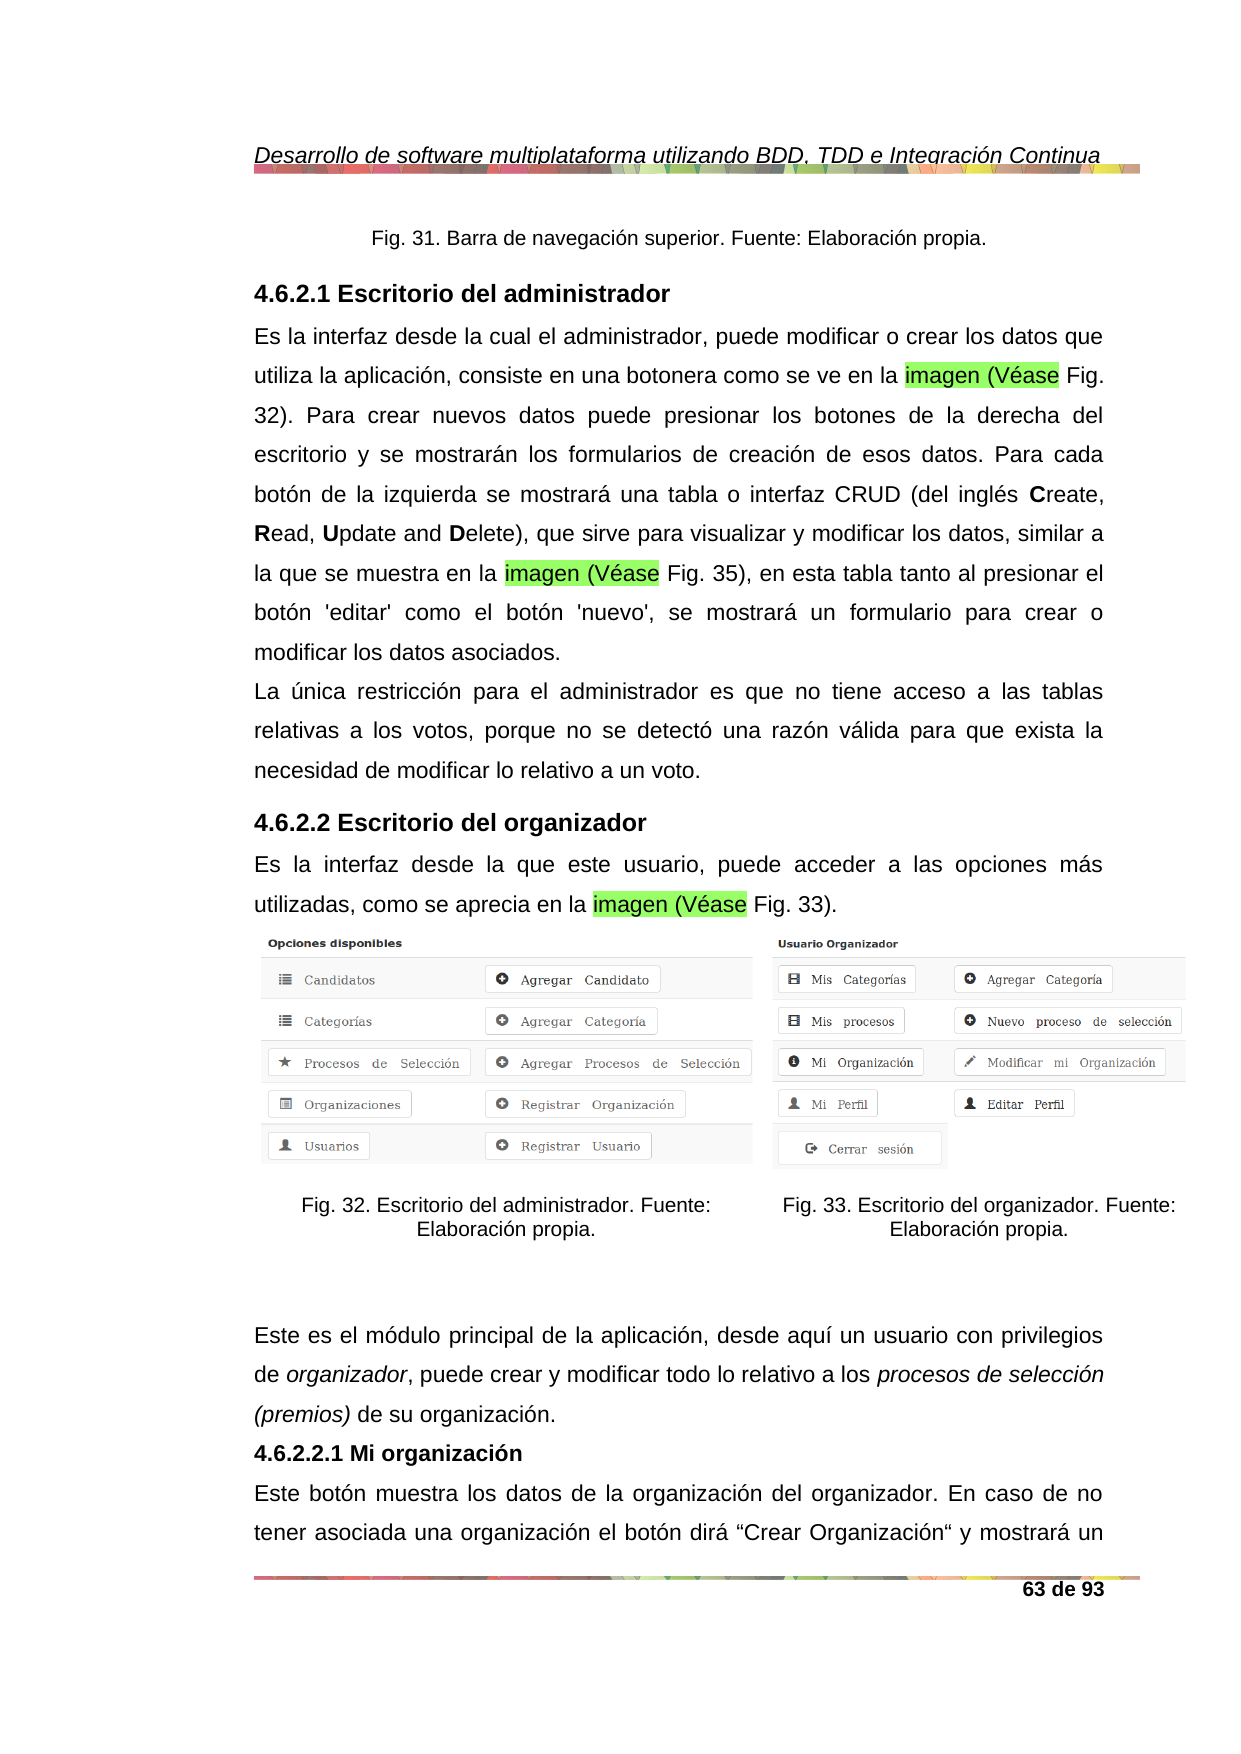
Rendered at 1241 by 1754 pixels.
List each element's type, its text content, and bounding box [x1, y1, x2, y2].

text Este es el módulo principal de la aplicación, desde aquí un usuario con privilegios de organizador, puede crear y modificar todo lo relativo a los procesos de selección (premios) de su organización. [254, 1322, 1104, 1427]
picture [772, 936, 1186, 1169]
text 4.6.2.2 Escritorio del organizador [254, 808, 1104, 837]
picture [259, 936, 753, 1164]
text 4.6.2.2.1 Mi organización [254, 1440, 1104, 1467]
text Es la interfaz desde la cual el administrador, puede modificar o crear los datos que utiliza la aplicación, consiste en una botonera como se ve en la imagen (Véase Fig. 32). Para crear nuevos datos puede presionar los botones de la derecha del escritorio y se mostrarán los formularios de creación de esos datos. Para cada botón de la izquierda se mostrará una tabla o interfaz CRUD (del inglés Create, Read, Update and Delete), que sirve para visualizar y modificar los datos, similar a la que se muestra en la imagen (Véase Fig. 35), en esta tabla tanto al presionar el botón 'editar' como el botón 'nuevo', se mostrará un formulario para crear o modificar los datos asociados. [254, 323, 1104, 665]
table_cell Fig. 31. Barra de navegación superior. Fuente: Elaboración propia. [254, 207, 1104, 268]
table_header [254, 930, 758, 1174]
text La única restricción para el administrador es que no tiene acceso a las tablas relativas a los votos, porque no se detectó una razón válida para que exista la necesidad de modificar lo relativo a un voto. [254, 678, 1104, 783]
table_header [758, 930, 1200, 1174]
text Este botón muestra los datos de la organización del organizador. En caso de no tener asociada una organización el botón dirá “Crear Organización“ y mostrará un [254, 1480, 1104, 1546]
list 4.6.2.1 Escritorio del administrador [254, 279, 1104, 308]
list Es la interfaz desde la que este usuario, puede acceder a las opciones más utilizadas, como se aprecia en la imagen (Véase Fig. 33). [254, 851, 1104, 917]
table_cell Fig. 32. Escritorio del administrador. Fuente: Elaboración propia. [254, 1175, 758, 1267]
table_cell Fig. 33. Escritorio del organizador. Fuente: Elaboración propia. [758, 1175, 1200, 1267]
